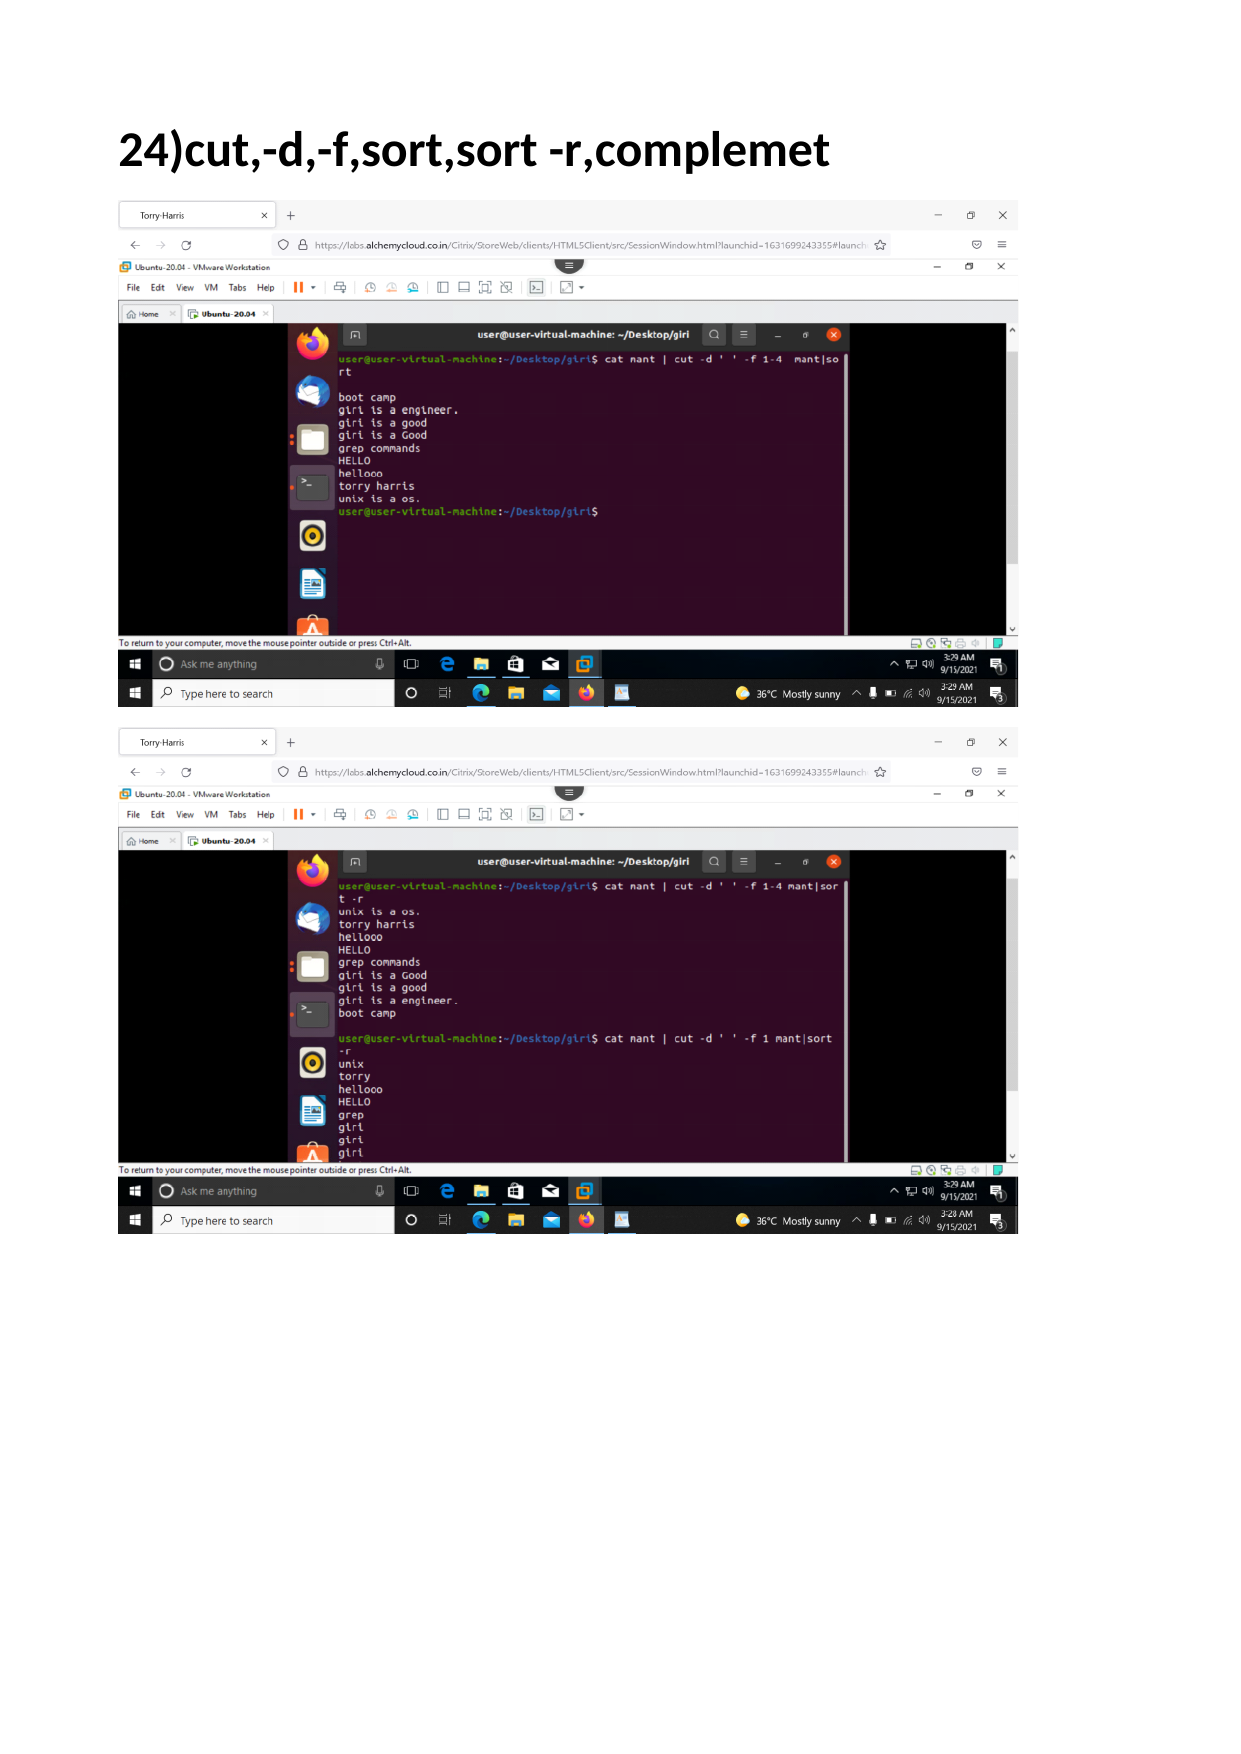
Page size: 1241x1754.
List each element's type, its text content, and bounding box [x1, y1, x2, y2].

text 24)cut,-d,-f,sort,sort -r,complemet [118, 118, 1122, 179]
